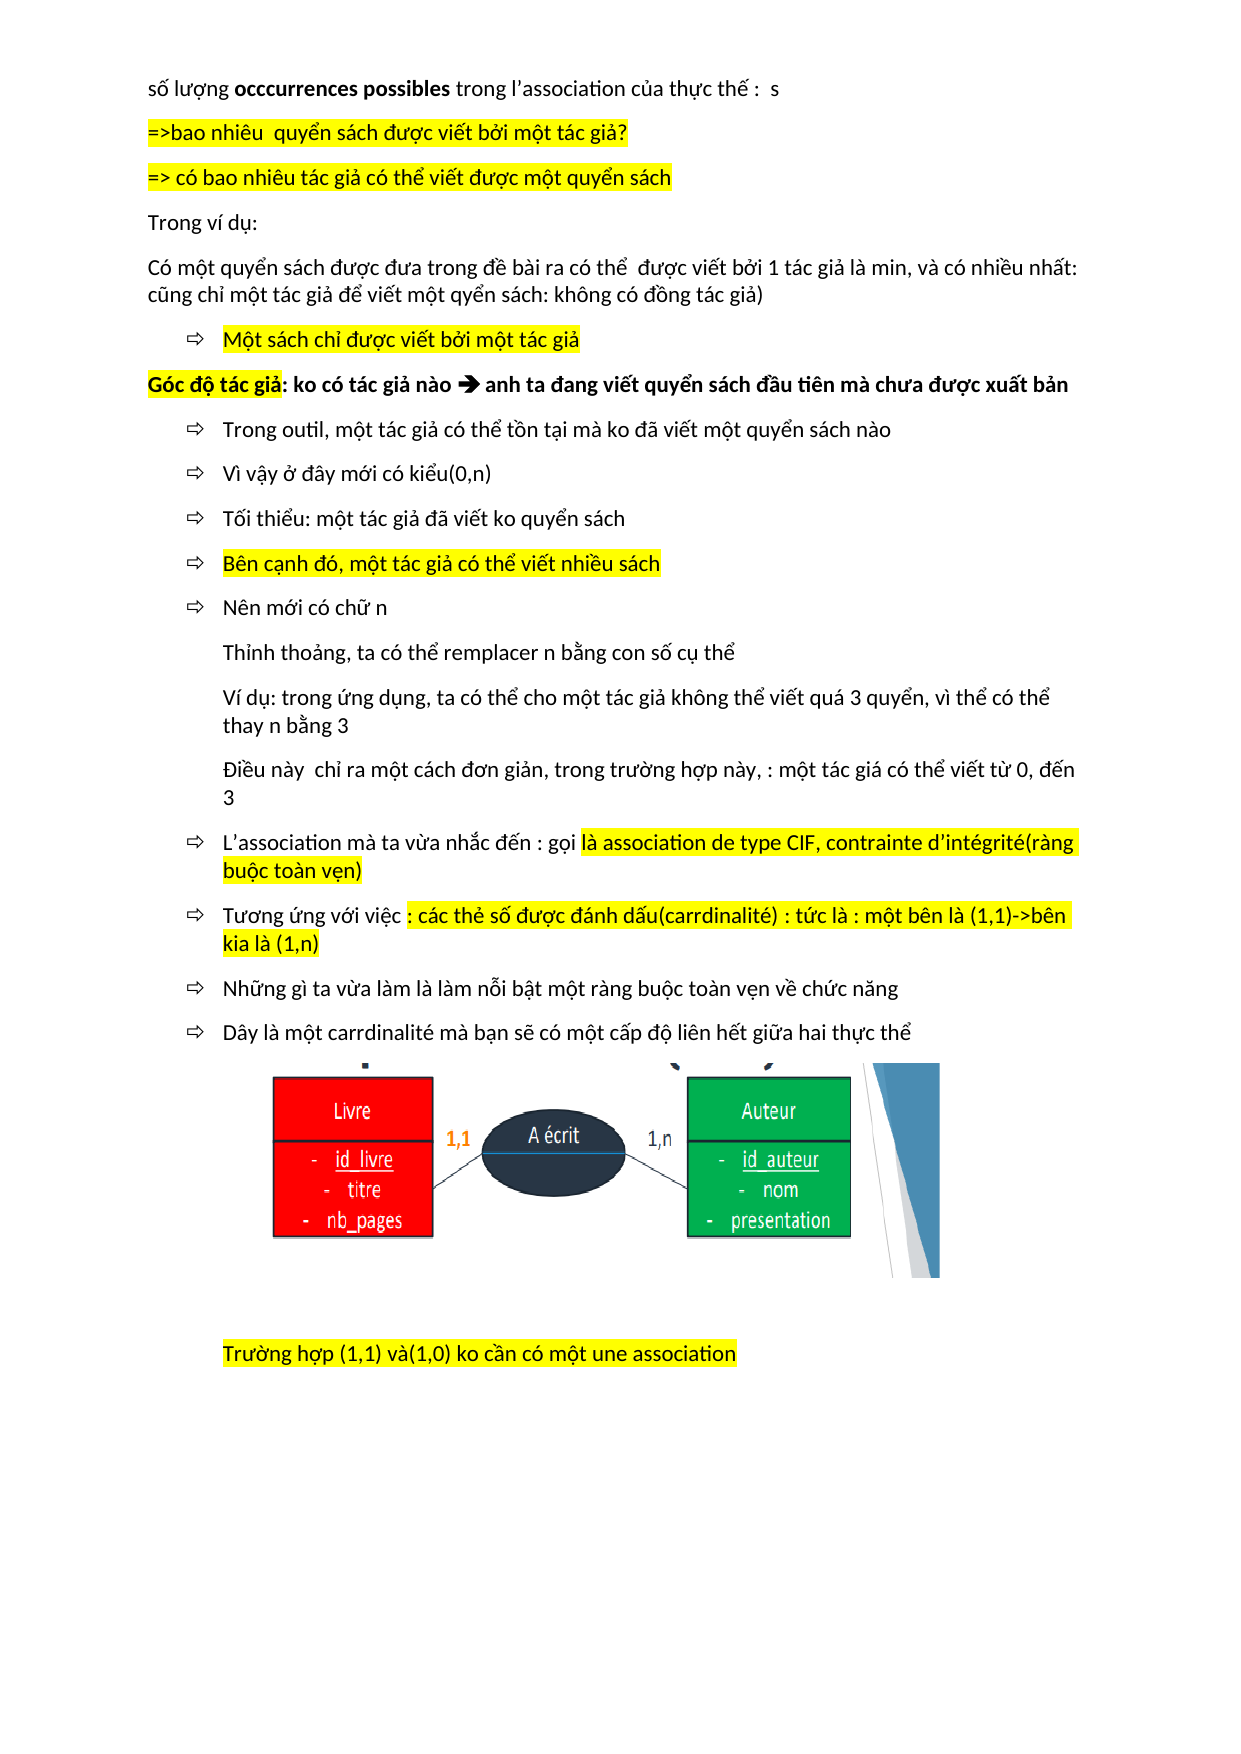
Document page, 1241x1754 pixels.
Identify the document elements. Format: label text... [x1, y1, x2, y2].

list Bên cạnh đó, một tác giả có thể viết nhiều sách [185, 549, 1093, 577]
list Tối thiểu: một tác giả đã viết ko quyển sách [185, 504, 1093, 532]
list Trong outil, một tác giả có thể tồn tại mà ko đã viết một quyển sách nào [185, 415, 1093, 443]
text Có một quyển sách được đưa trong đề bài ra có thể được viết bởi 1 tác giả là min, và có nhiều nhất: cũng chỉ một tác giả để viết một qyển sách: không có đồng tác giả) [148, 253, 1093, 309]
list Nên mới có chữ n [185, 593, 1093, 621]
list Điều này chỉ ra một cách đơn giản, trong trường hợp này, : một tác giá có thể viết từ 0, đến 3 [223, 756, 1093, 812]
list Trường hợp (1,1) và(1,0) ko cần có một une association [223, 1339, 1093, 1367]
text Góc độ tác giả: ko có tác giả nào  anh ta đang viết quyển sách đầu tiên mà chưa được xuất bản [148, 370, 1093, 398]
list Tương ứng với việc : các thẻ số được đánh dấu(carrdinalité) : tức là : một bên là (1,1)->bên kia là (1,n) [185, 901, 1093, 957]
list Thỉnh thoảng, ta có thể remplacer n bằng con số cụ thể [223, 638, 1093, 666]
text số lượng occcurrences possibles trong l’association của thực thế : s [148, 74, 1093, 102]
list Dây là một carrdinalité mà bạn sẽ có một cấp độ liên hết giữa hai thực thể [185, 1018, 1093, 1046]
list Ví dụ: trong ứng dụng, ta có thể cho một tác giả không thể viết quá 3 quyển, vì thể có thể thay n bằng 3 [223, 683, 1093, 739]
text =>bao nhiêu quyển sách được viết bởi một tác giả? [148, 118, 1093, 147]
text => có bao nhiêu tác giả có thể viết được một quyển sách [148, 163, 1093, 191]
text Trong ví dụ: [148, 208, 1093, 236]
list Vì vậy ở đây mới có kiểu(0,n) [185, 459, 1093, 487]
list Một sách chỉ được viết bởi một tác giả [185, 325, 1093, 353]
list L’association mà ta vừa nhắc đến : gọi là association de type CIF, contrainte d’intégrité(ràng buộc toàn vẹn) [185, 828, 1093, 884]
list Những gì ta vừa làm là làm nỗi bật một ràng buộc toàn vẹn về chức năng [185, 974, 1093, 1002]
